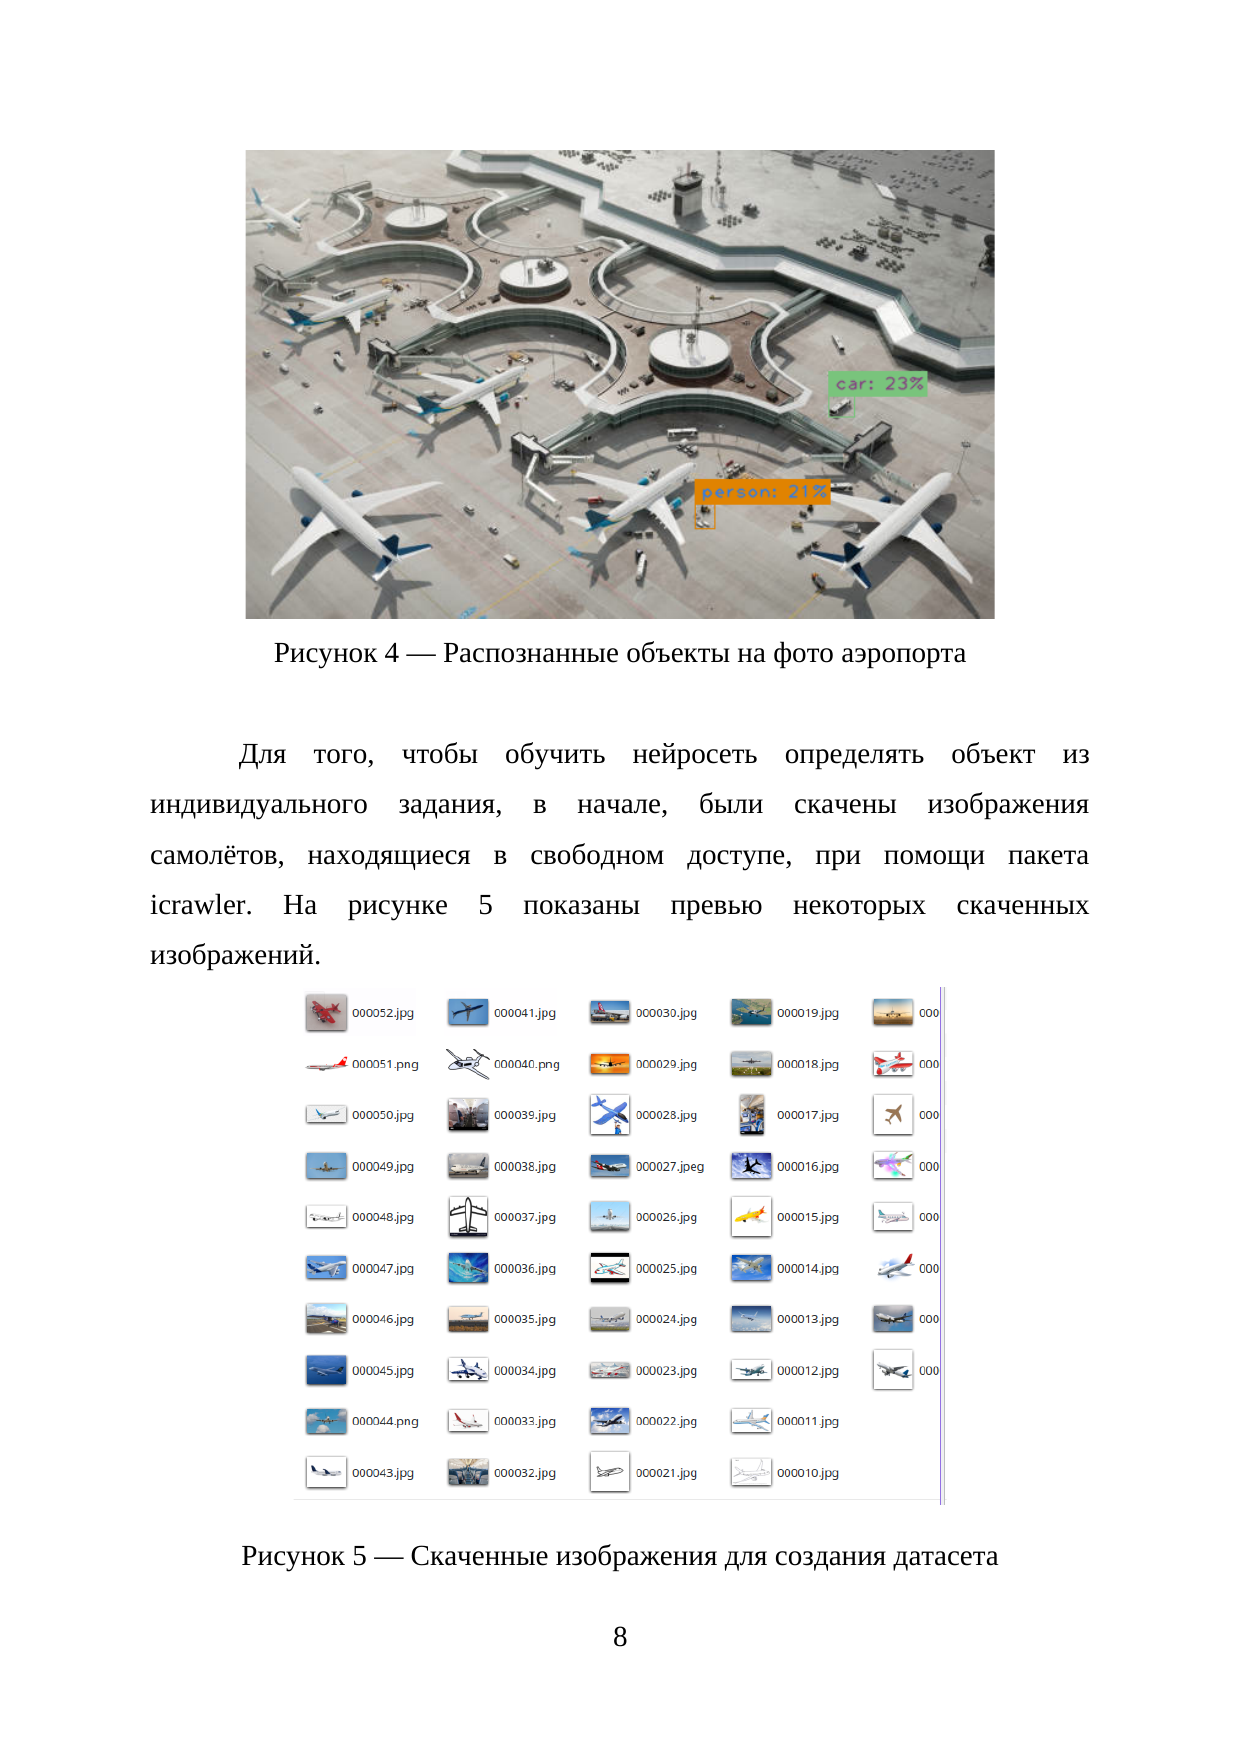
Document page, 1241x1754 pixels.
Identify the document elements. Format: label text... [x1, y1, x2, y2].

picture [293, 987, 947, 1505]
text Рисунок 4 — Распознанные объекты на фото аэропорта [150, 150, 1090, 669]
picture [245, 150, 995, 619]
text Рисунок 5 — Скаченные изображения для создания датасета [150, 988, 1090, 1572]
text Для того, чтобы обучить нейросеть определять объект из индивидуального задания, в начале, были скачены изображения самолётов, находящиеся в свободном доступе, при помощи пакета icrawler. На рисунке 5 показаны превью некоторых скаченных изображений. [150, 736, 1090, 971]
